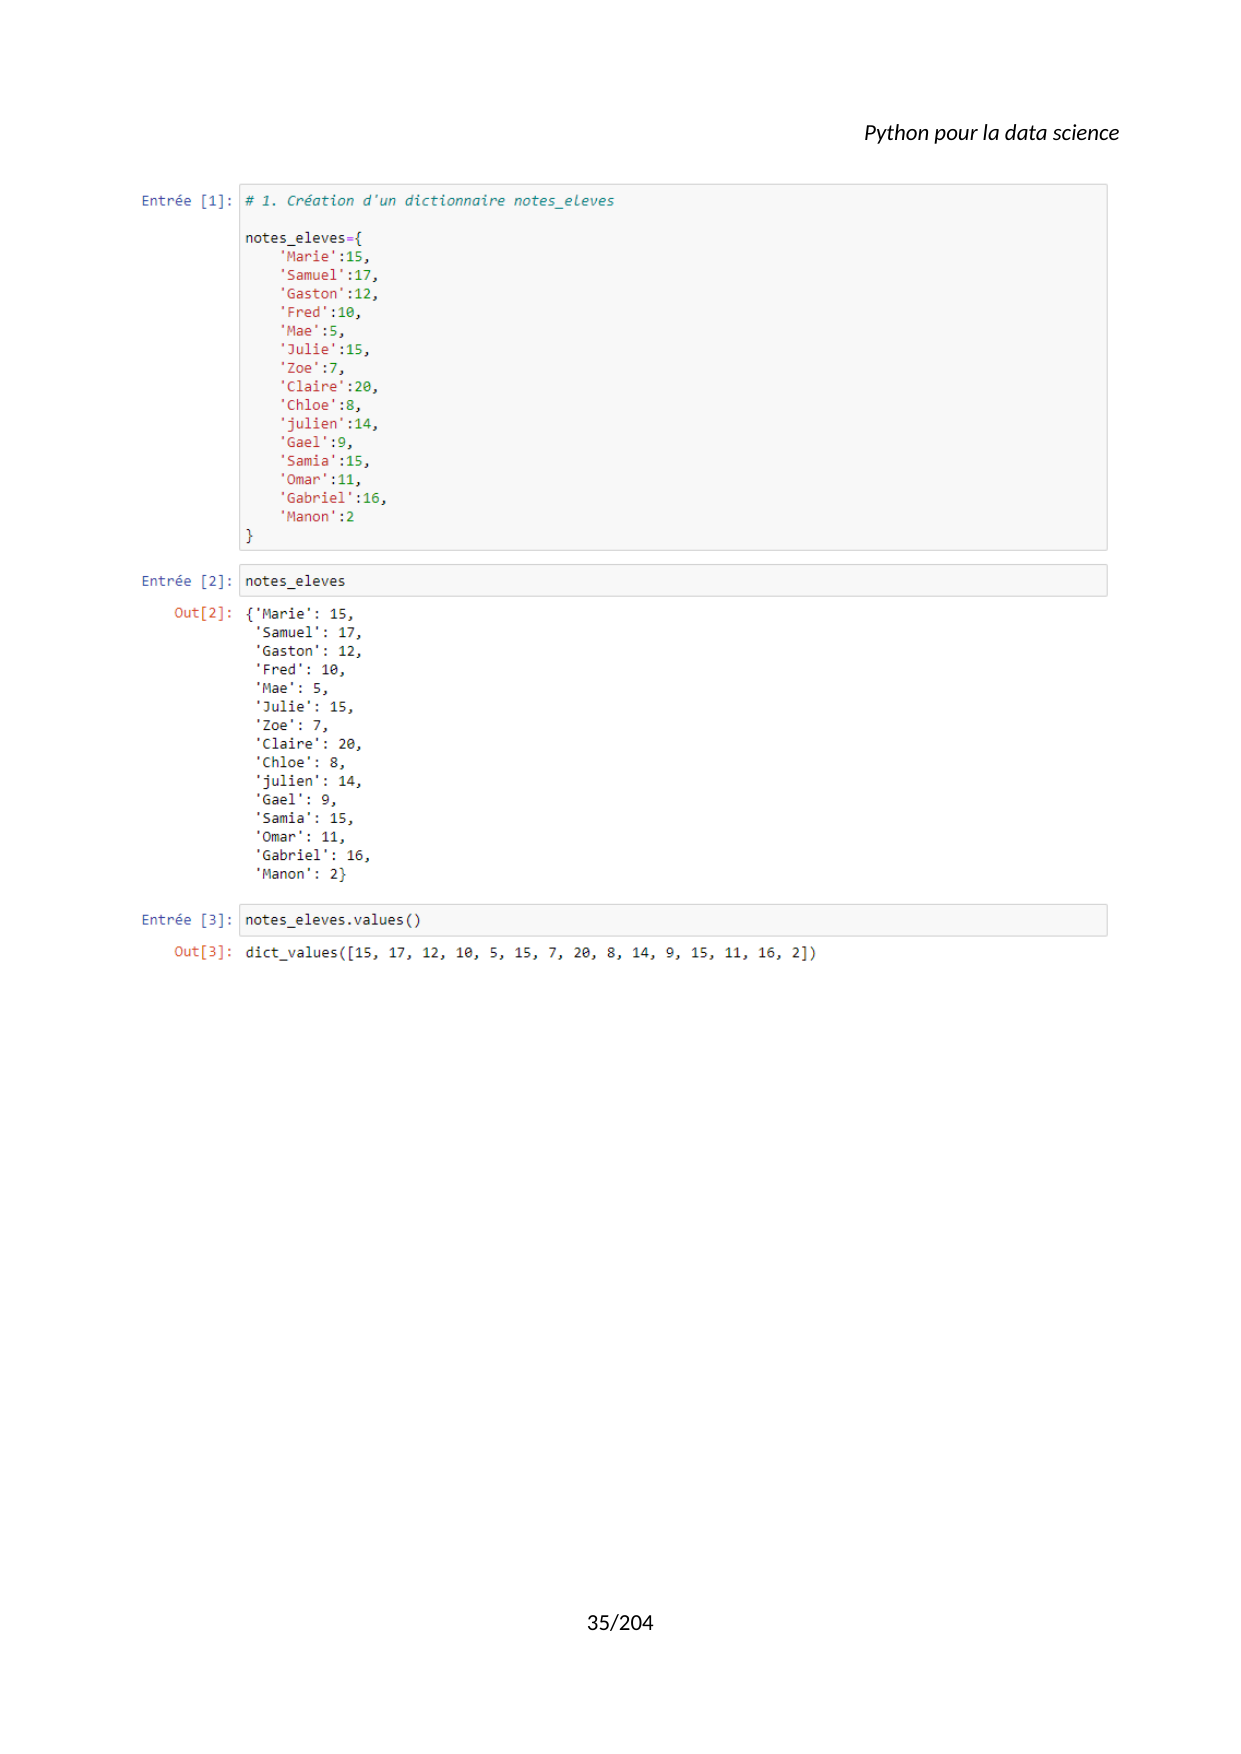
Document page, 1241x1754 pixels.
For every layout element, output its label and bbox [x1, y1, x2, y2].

picture [118, 175, 1122, 976]
